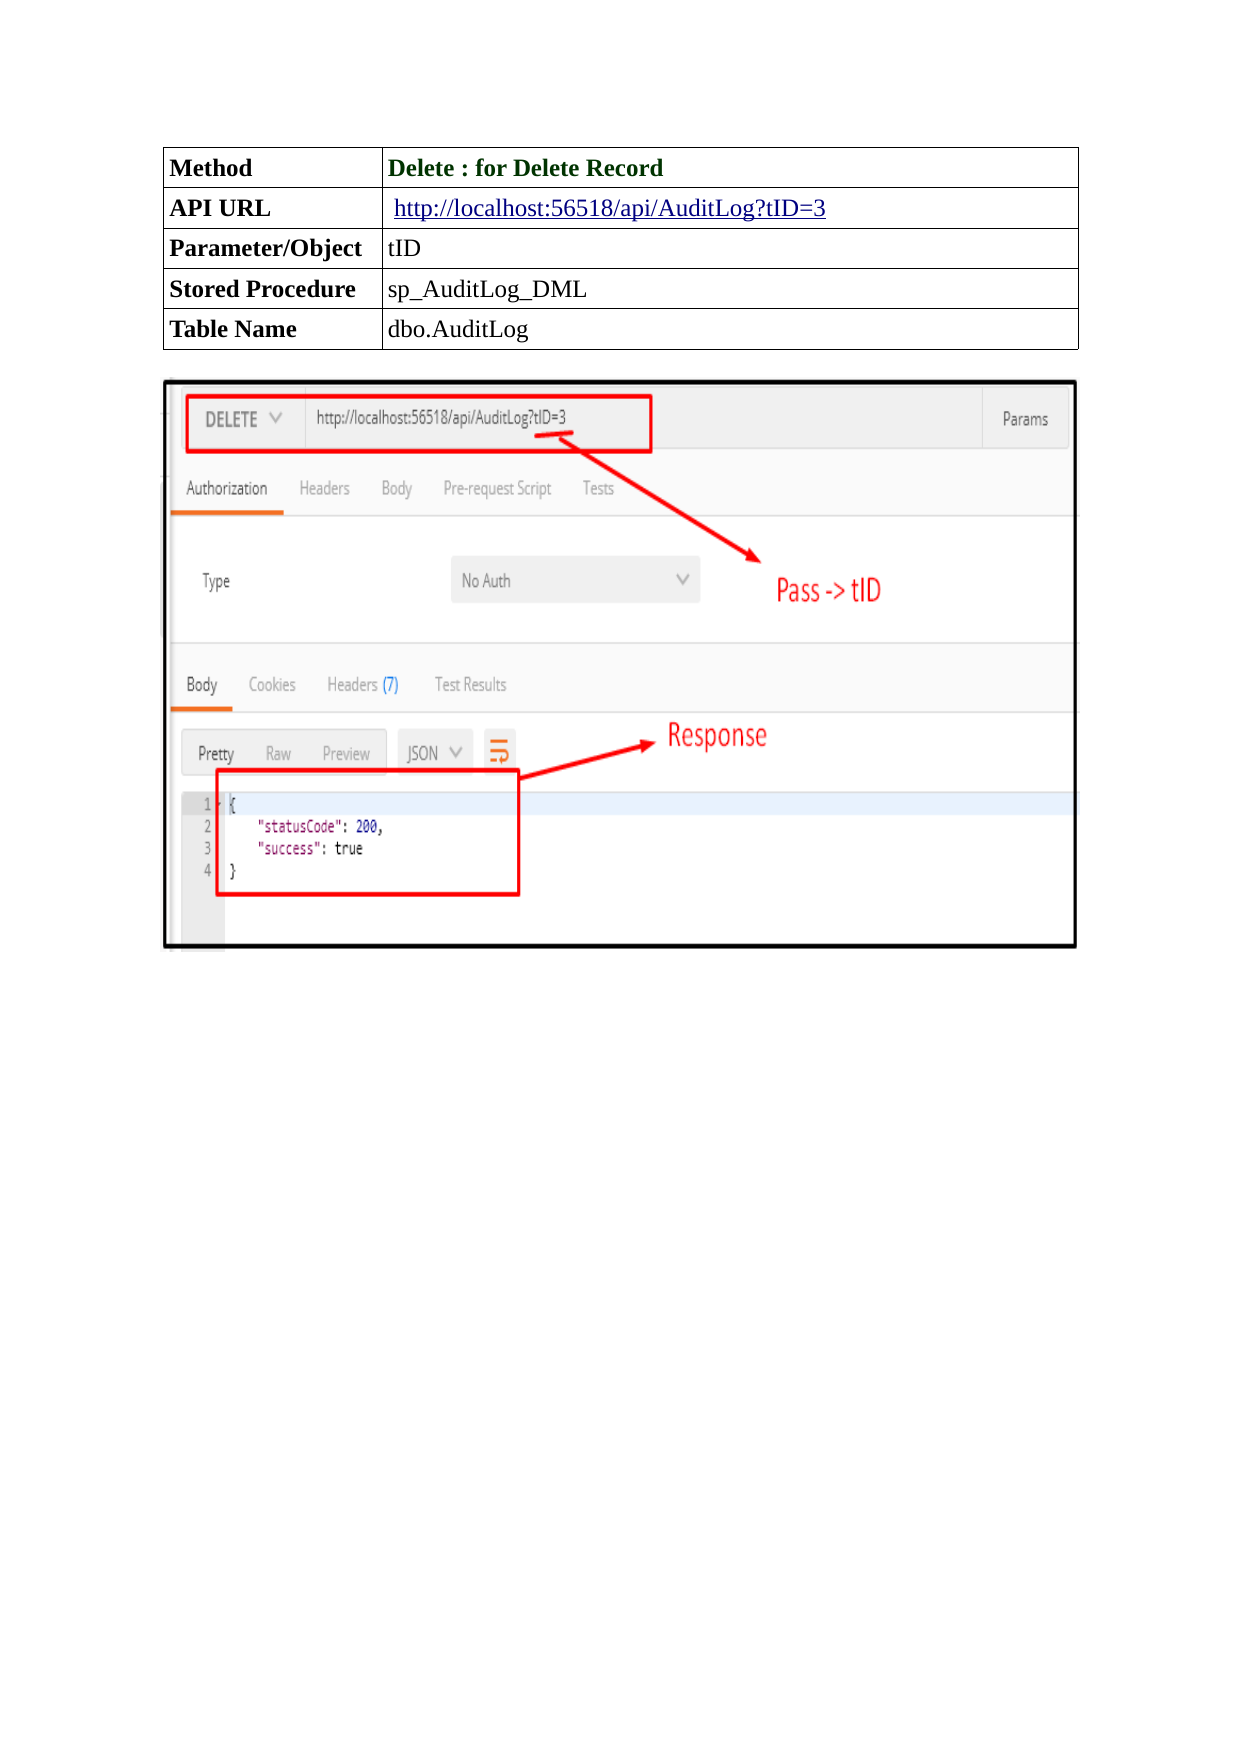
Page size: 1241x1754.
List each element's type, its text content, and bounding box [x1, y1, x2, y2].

table_cell Stored Procedure [164, 269, 382, 308]
table_cell Table Name [164, 309, 382, 348]
table_cell dbo.AuditLog [383, 309, 1078, 348]
table_cell API URL [164, 188, 382, 227]
table_header Delete : for Delete Record [383, 148, 1078, 187]
table_cell Parameter/Object [164, 229, 382, 268]
table_cell tID [383, 229, 1078, 268]
table_cell http://localhost:56518/api/AuditLog?tID=3 [383, 188, 1078, 227]
table_cell sp_AuditLog_DML [383, 269, 1078, 308]
table_header Method [164, 148, 382, 187]
picture [160, 377, 1080, 952]
